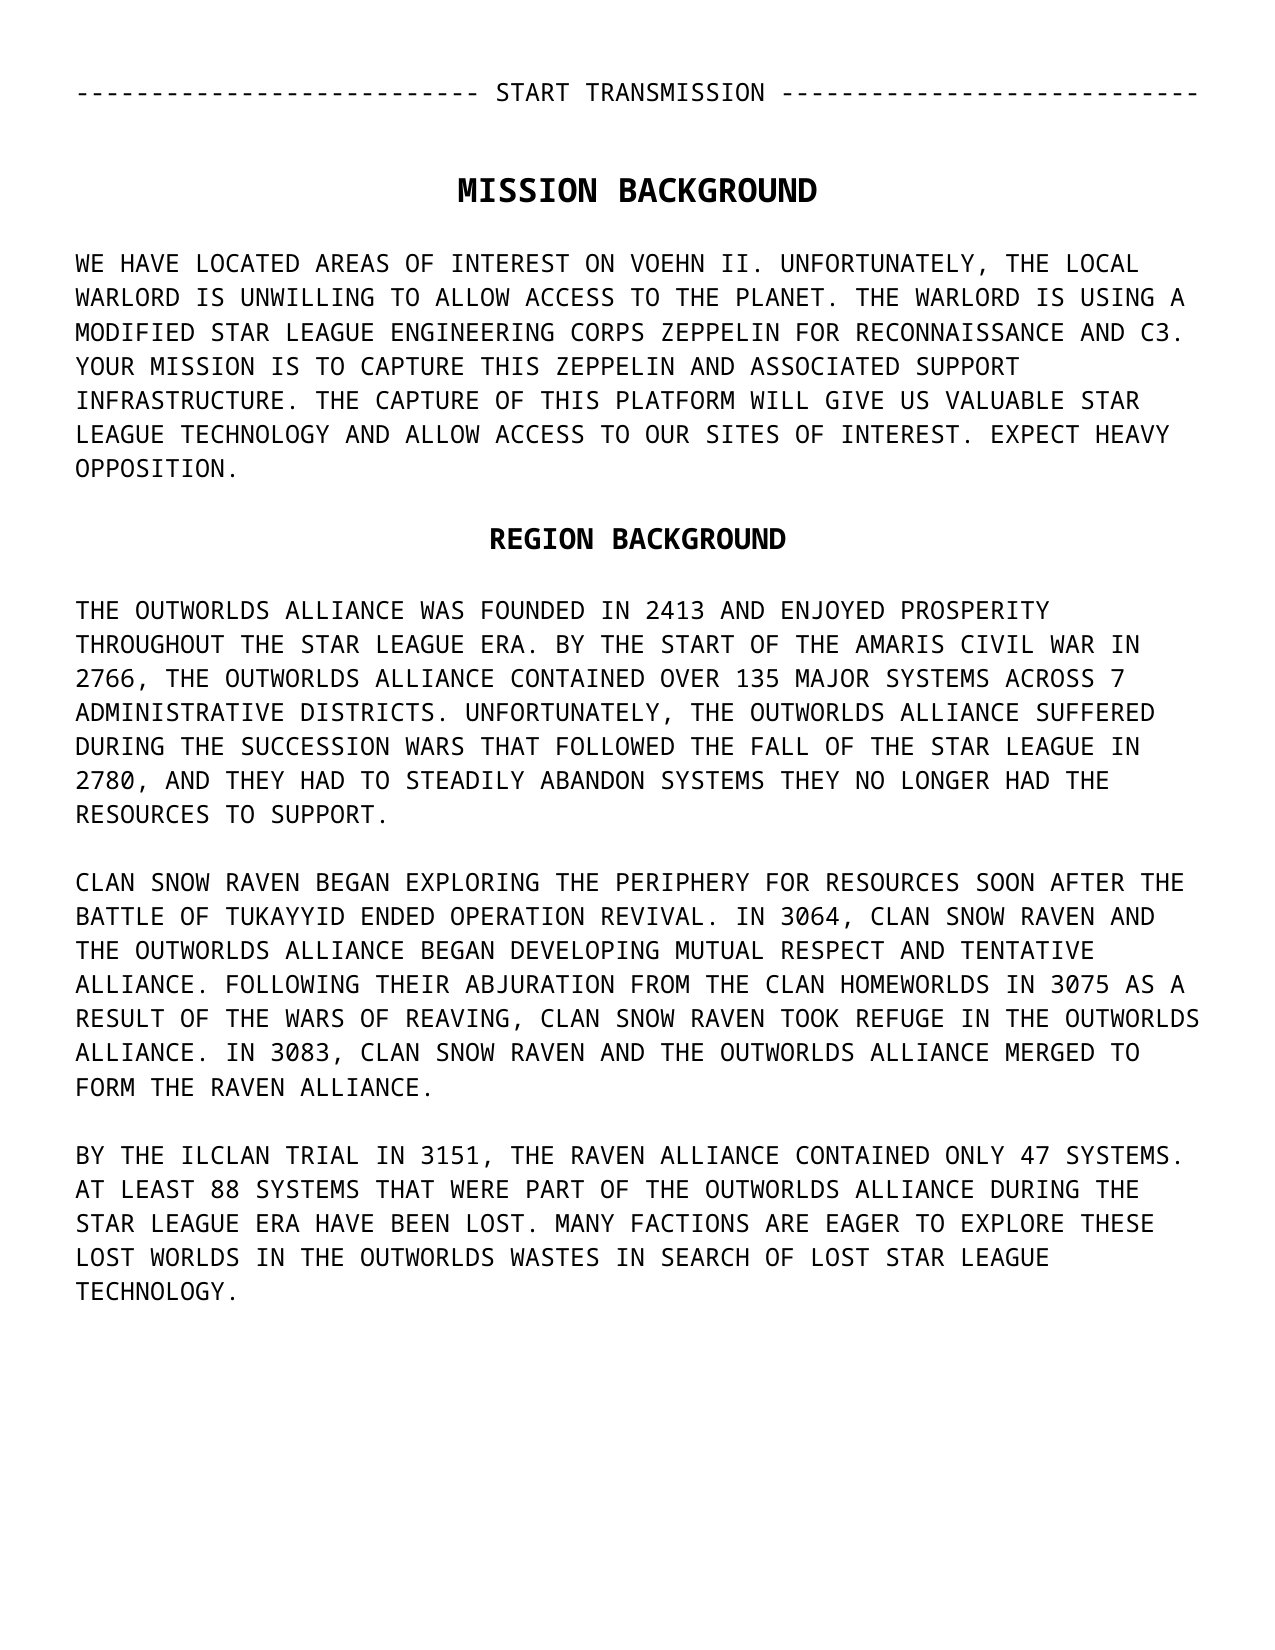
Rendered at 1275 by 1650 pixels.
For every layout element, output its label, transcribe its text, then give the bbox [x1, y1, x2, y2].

subtitle REGION BACKGROUND [75, 518, 1200, 558]
text --------------------------- START TRANSMISSION ---------------------------- [75, 75, 1200, 109]
subtitle MISSION BACKGROUND [75, 109, 1200, 212]
text THE OUTWORLDS ALLIANCE WAS FOUNDED IN 2413 AND ENJOYED PROSPERITY THROUGHOUT THE STAR LEAGUE ERA. BY THE START OF THE AMARIS CIVIL WAR IN 2766, THE OUTWORLDS ALLIANCE CONTAINED OVER 135 MAJOR SYSTEMS ACROSS 7 ADMINISTRATIVE DISTRICTS. UNFORTUNATELY, THE OUTWORLDS ALLIANCE SUFFERED DURING THE SUCCESSION WARS THAT FOLLOWED THE FALL OF THE STAR LEAGUE IN 2780, AND THEY HAD TO STEADILY ABANDON SYSTEMS THEY NO LONGER HAD THE RESOURCES TO SUPPORT. [75, 592, 1200, 831]
text CLAN SNOW RAVEN BEGAN EXPLORING THE PERIPHERY FOR RESOURCES SOON AFTER THE BATTLE OF TUKAYYID ENDED OPERATION REVIVAL. IN 3064, CLAN SNOW RAVEN AND THE OUTWORLDS ALLIANCE BEGAN DEVELOPING MUTUAL RESPECT AND TENTATIVE ALLIANCE. FOLLOWING THEIR ABJURATION FROM THE CLAN HOMEWORLDS IN 3075 AS A RESULT OF THE WARS OF REAVING, CLAN SNOW RAVEN TOOK REFUGE IN THE OUTWORLDS ALLIANCE. IN 3083, CLAN SNOW RAVEN AND THE OUTWORLDS ALLIANCE MERGED TO FORM THE RAVEN ALLIANCE. [75, 865, 1200, 1103]
text BY THE ILCLAN TRIAL IN 3151, THE RAVEN ALLIANCE CONTAINED ONLY 47 SYSTEMS. AT LEAST 88 SYSTEMS THAT WERE PART OF THE OUTWORLDS ALLIANCE DURING THE STAR LEAGUE ERA HAVE BEEN LOST. MANY FACTIONS ARE EAGER TO EXPLORE THESE LOST WORLDS IN THE OUTWORLDS WASTES IN SEARCH OF LOST STAR LEAGUE TECHNOLOGY. [75, 1137, 1200, 1308]
text WE HAVE LOCATED AREAS OF INTEREST ON VOEHN II. UNFORTUNATELY, THE LOCAL WARLORD IS UNWILLING TO ALLOW ACCESS TO THE PLANET. THE WARLORD IS USING A MODIFIED STAR LEAGUE ENGINEERING CORPS ZEPPELIN FOR RECONNAISSANCE AND C3. YOUR MISSION IS TO CAPTURE THIS ZEPPELIN AND ASSOCIATED SUPPORT INFRASTRUCTURE. THE CAPTURE OF THIS PLATFORM WILL GIVE US VALUABLE STAR LEAGUE TECHNOLOGY AND ALLOW ACCESS TO OUR SITES OF INTEREST. EXPECT HEAVY OPPOSITION. [75, 246, 1200, 484]
